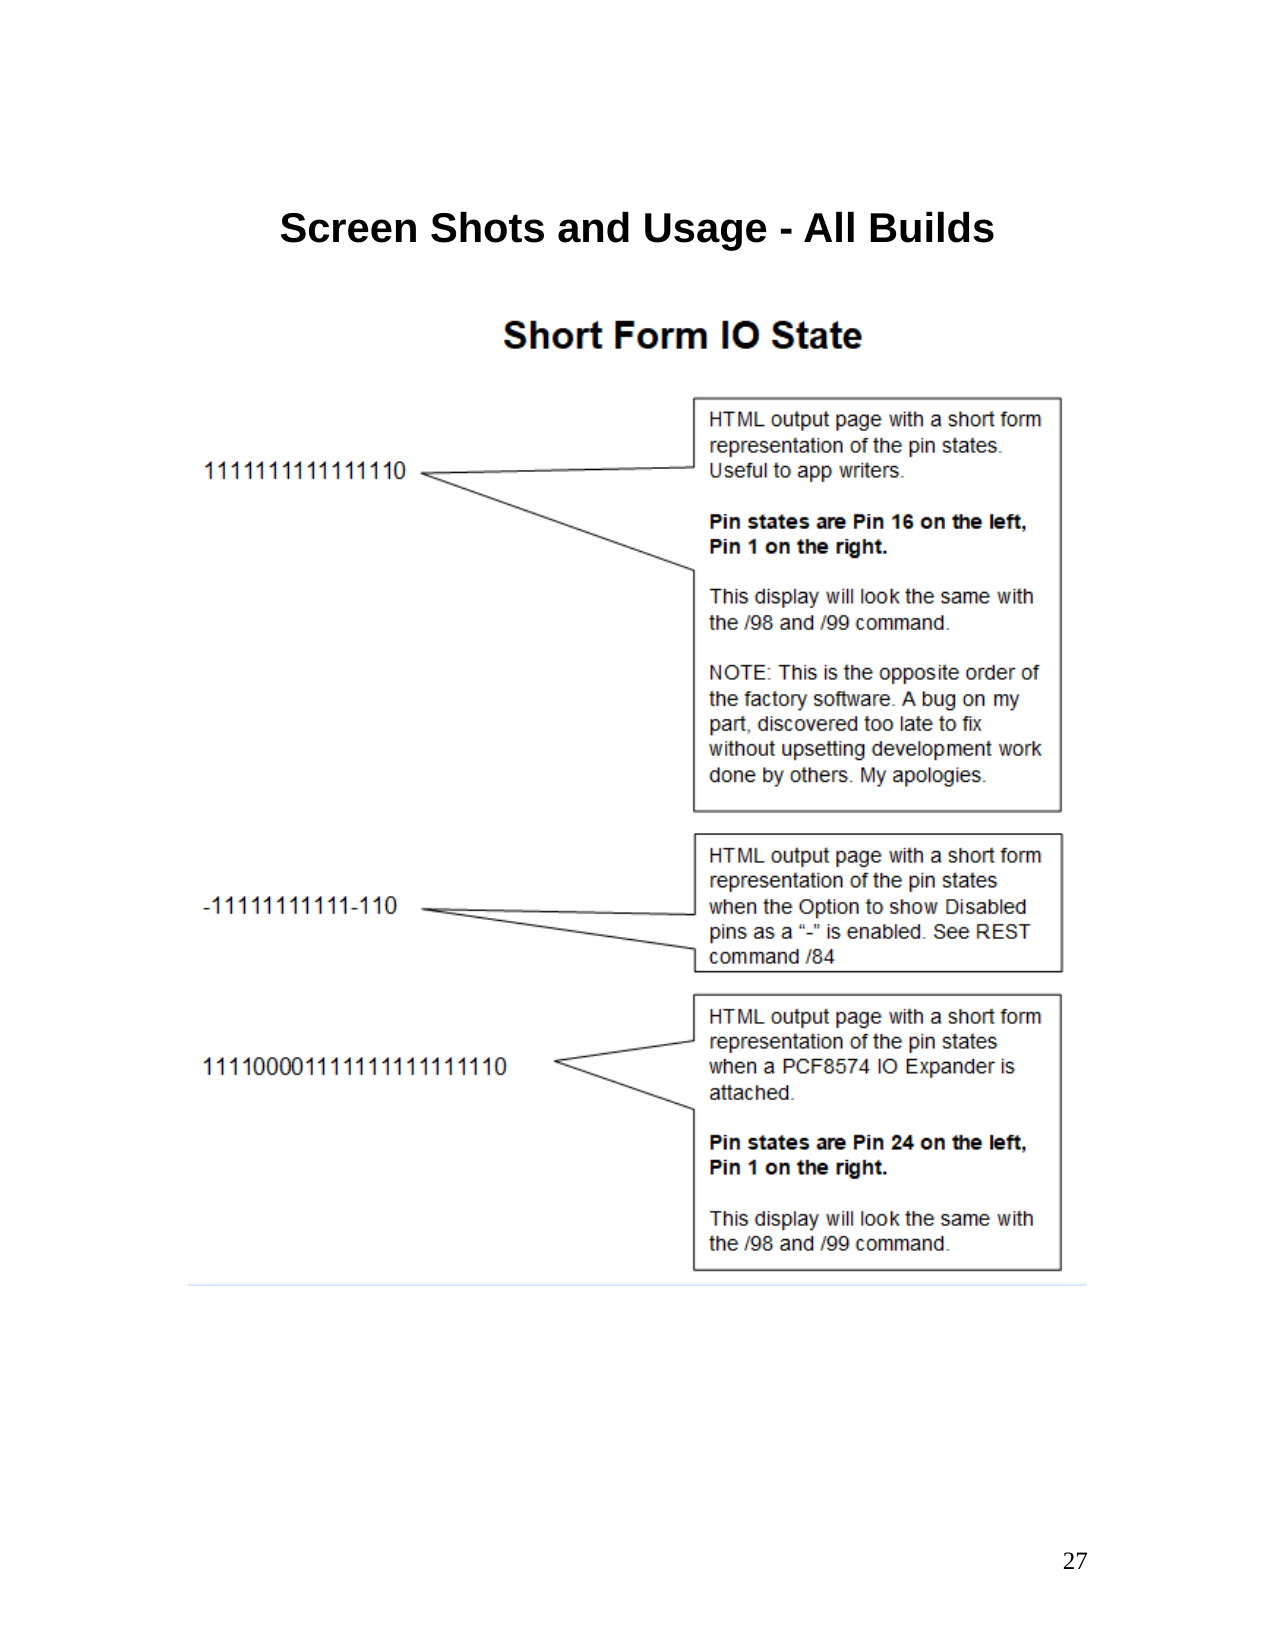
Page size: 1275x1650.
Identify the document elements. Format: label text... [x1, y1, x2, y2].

picture [187, 306, 1087, 1286]
subtitle Screen Shots and Usage - All Builds [187, 204, 1087, 252]
